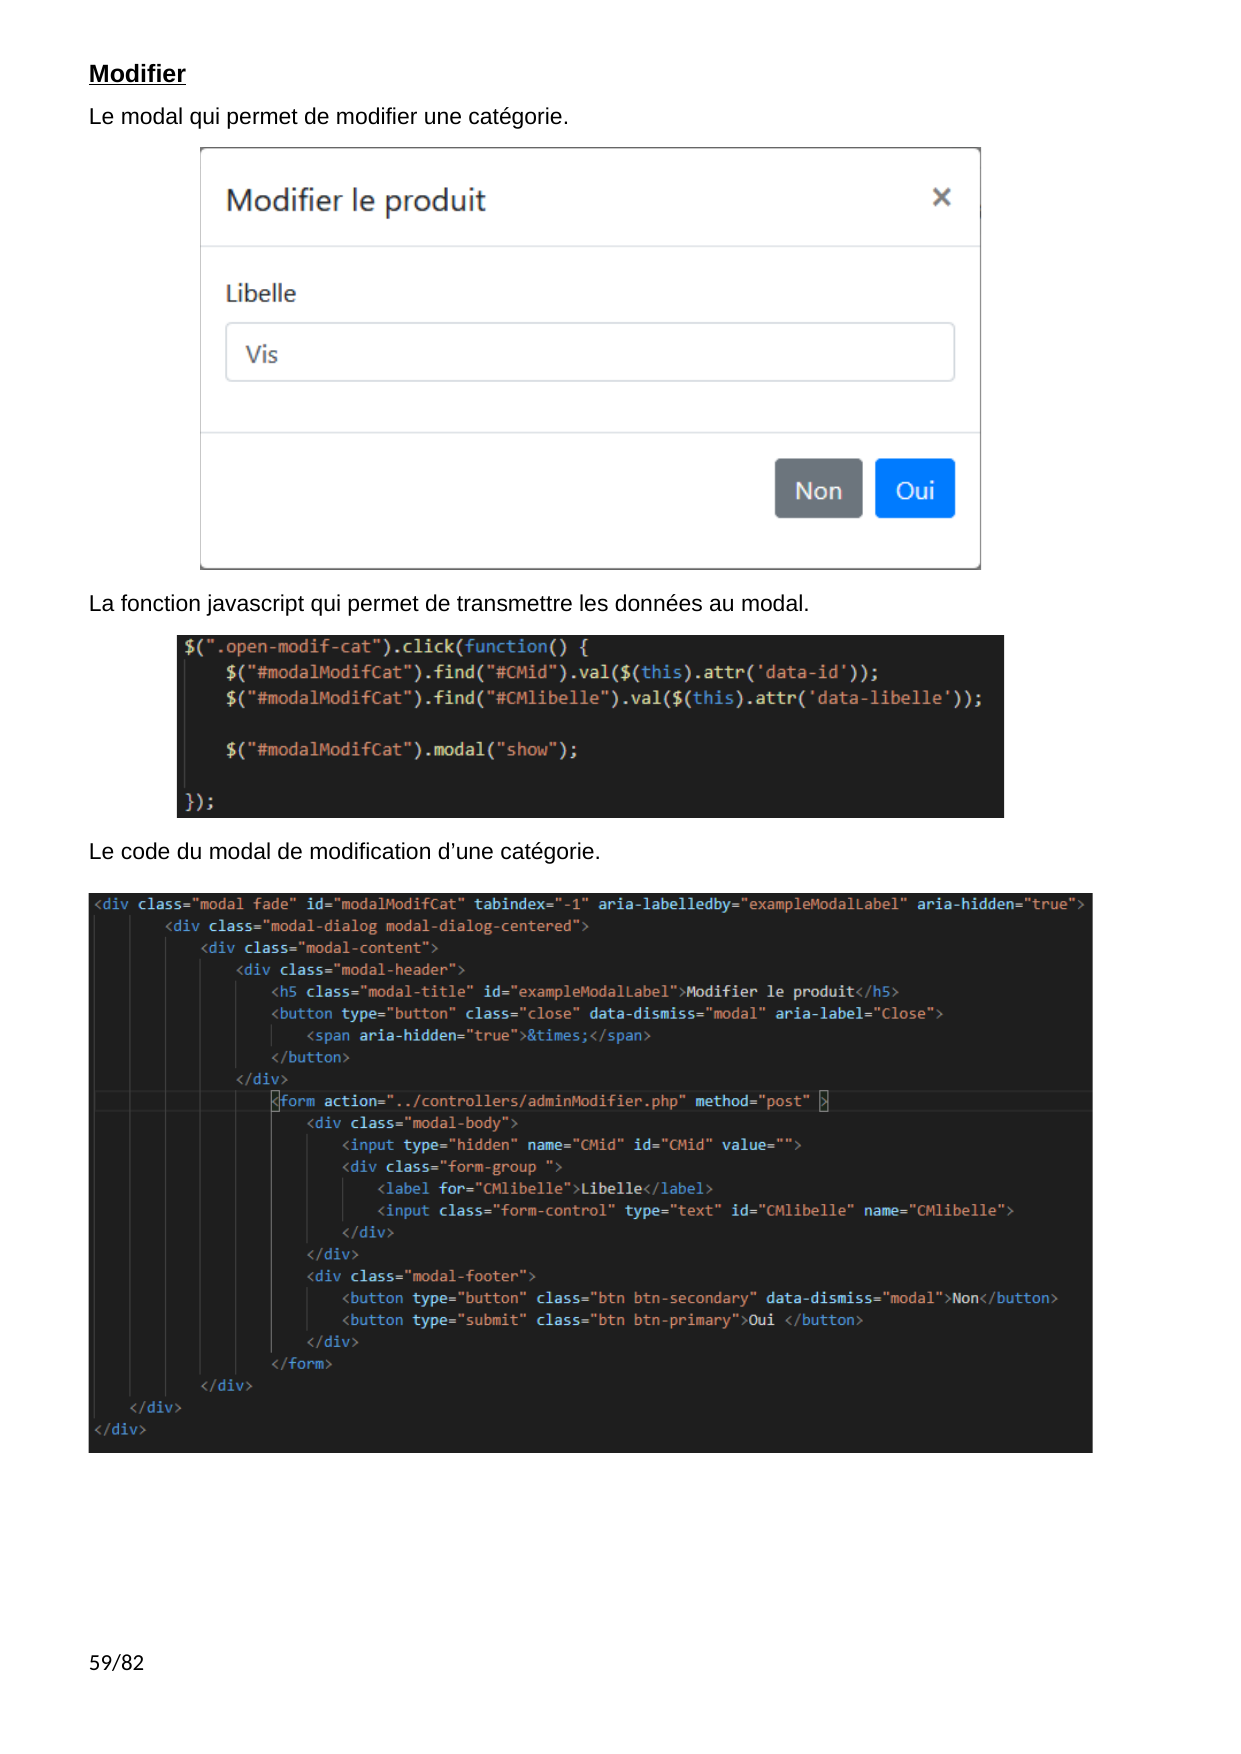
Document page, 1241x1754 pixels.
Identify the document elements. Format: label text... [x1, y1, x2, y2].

subtitle Modifier [89, 59, 1092, 88]
text Le modal qui permet de modifier une catégorie. [89, 103, 1092, 129]
picture [88, 893, 1093, 1453]
picture [200, 147, 982, 570]
picture [176, 635, 1005, 818]
text Le code du modal de modification d’une catégorie. [89, 636, 1092, 864]
text La fonction javascript qui permet de transmettre les données au modal. [89, 148, 1092, 617]
